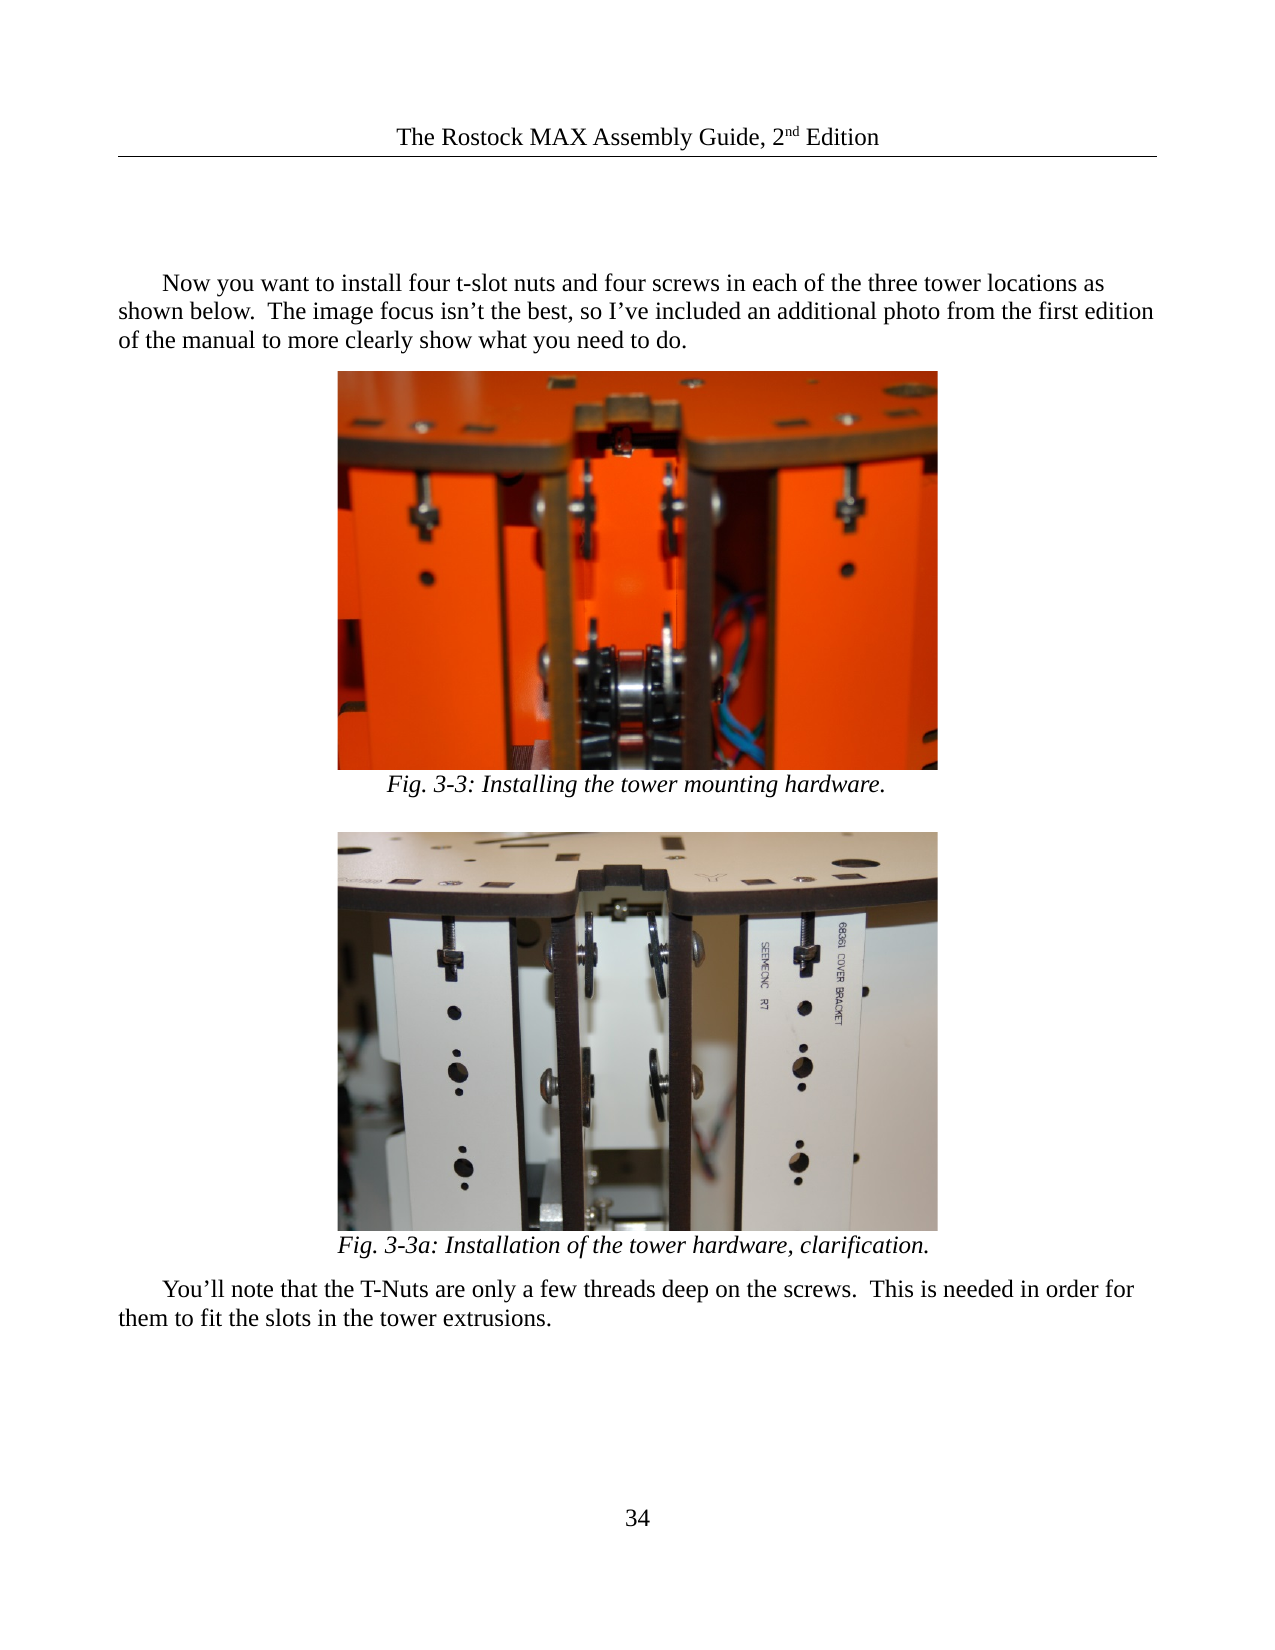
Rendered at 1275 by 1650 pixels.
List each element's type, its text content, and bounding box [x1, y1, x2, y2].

text Fig. 3-3: Installing the tower mounting hardware. [337, 770, 937, 798]
text You’ll note that the T-Nuts are only a few threads deep on the screws. This is needed in order for them to fit the slots in the tower extrusions. [118, 1274, 1157, 1331]
text Now you want to install four t-slot nuts and four screws in each of the three tower locations as shown below. The image focus isn’t the best, so I’ve included an additional photo from the first edition of the manual to more clearly show what you need to do. [118, 268, 1157, 354]
picture [337, 371, 938, 770]
picture [337, 832, 938, 1231]
text Fig. 3-3a: Installation of the tower hardware, clarification. [337, 1231, 937, 1259]
